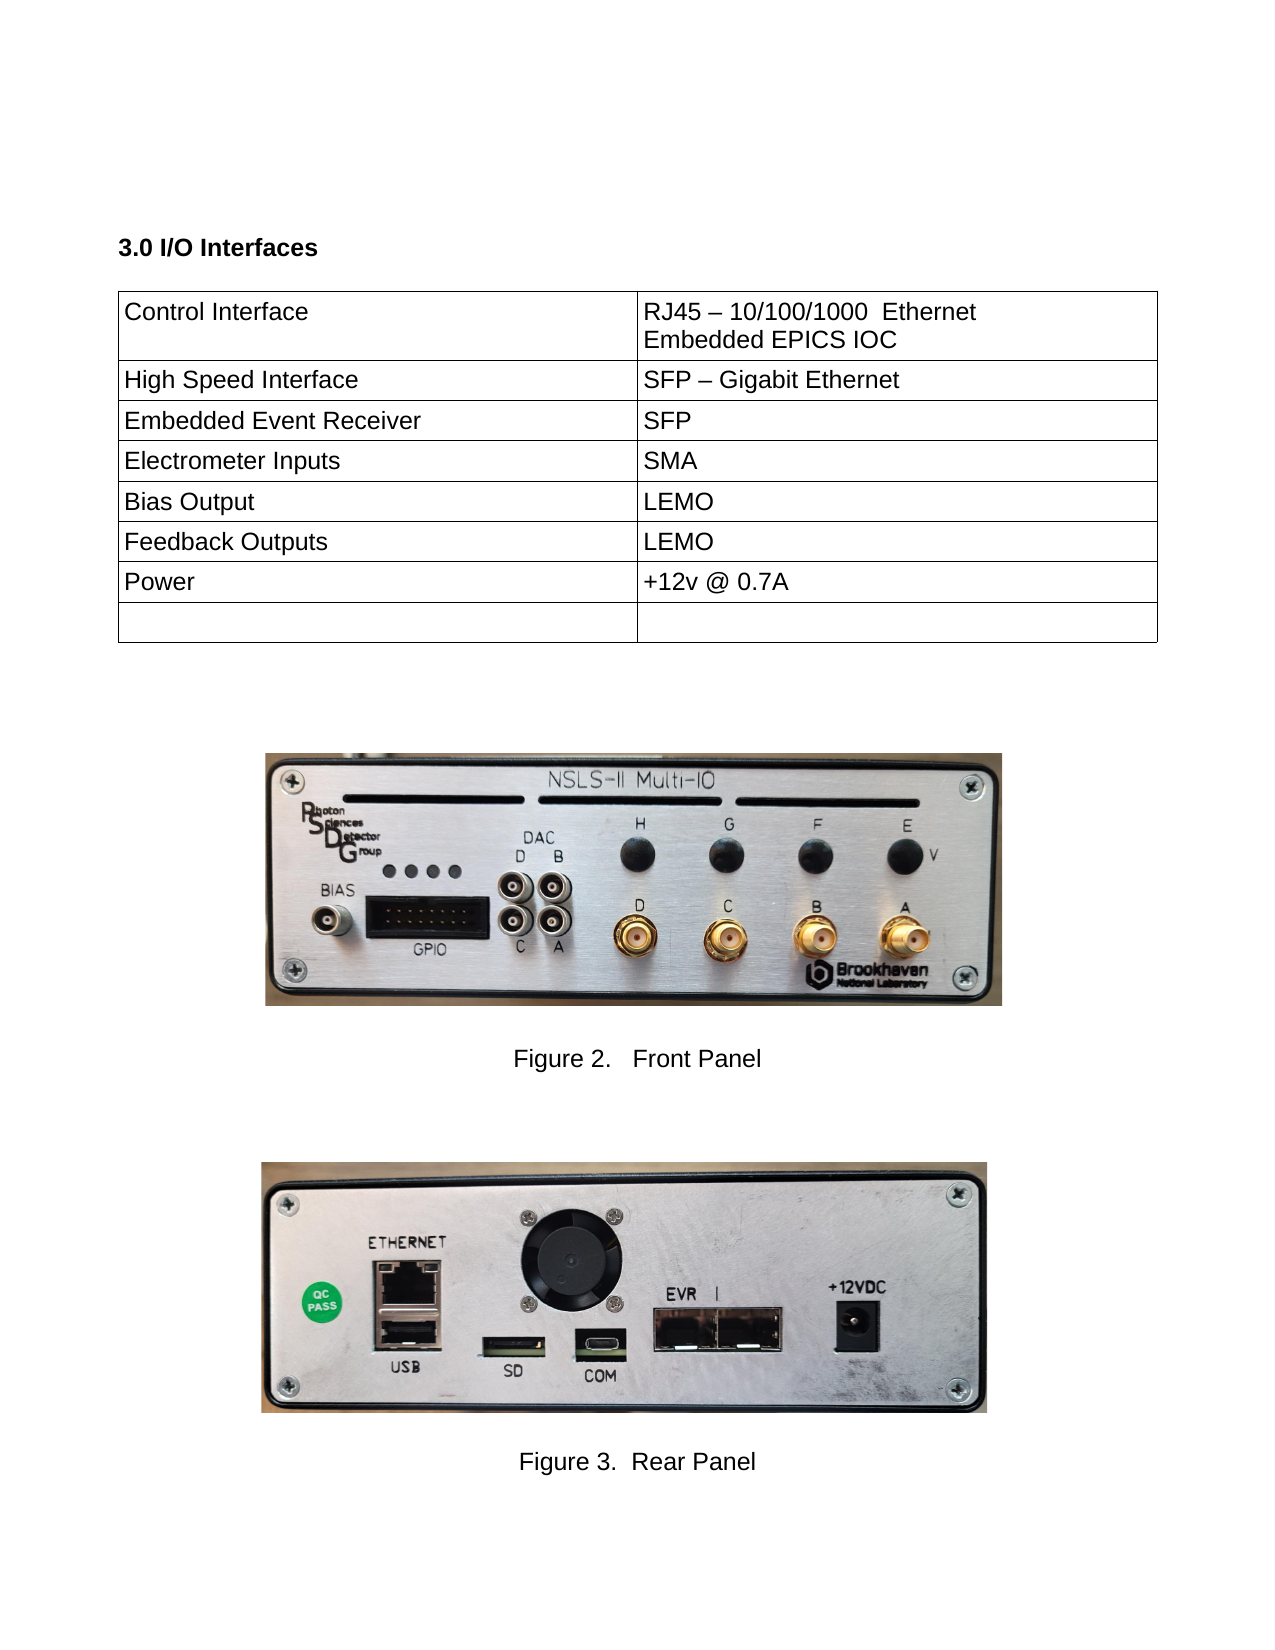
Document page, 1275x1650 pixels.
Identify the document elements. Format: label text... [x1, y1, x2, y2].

table_cell Electrometer Inputs [119, 441, 637, 481]
table_cell [119, 603, 637, 642]
table_cell [638, 603, 1157, 642]
text Figure 2. Front Panel [118, 1044, 1157, 1073]
table_cell LEMO [638, 482, 1157, 521]
table_cell Power [119, 562, 637, 602]
text 3.0 I/O Interfaces [118, 233, 1157, 262]
table_cell Feedback Outputs [119, 522, 637, 561]
text Figure 3. Rear Panel [118, 1447, 1157, 1476]
table_cell SMA [638, 441, 1157, 481]
table_cell SFP – Gigabit Ethernet [638, 361, 1157, 400]
table_header Control Interface [119, 292, 637, 360]
picture [261, 1162, 988, 1413]
table_cell High Speed Interface [119, 361, 637, 400]
table_header RJ45 – 10/100/1000 Ethernet Embedded EPICS IOC [638, 292, 1157, 360]
table_cell LEMO [638, 522, 1157, 561]
table_cell Bias Output [119, 482, 637, 521]
table_cell SFP [638, 401, 1157, 440]
table_cell +12v @ 0.7A [638, 562, 1157, 602]
picture [265, 753, 1003, 888]
table_cell Embedded Event Receiver [119, 401, 637, 440]
